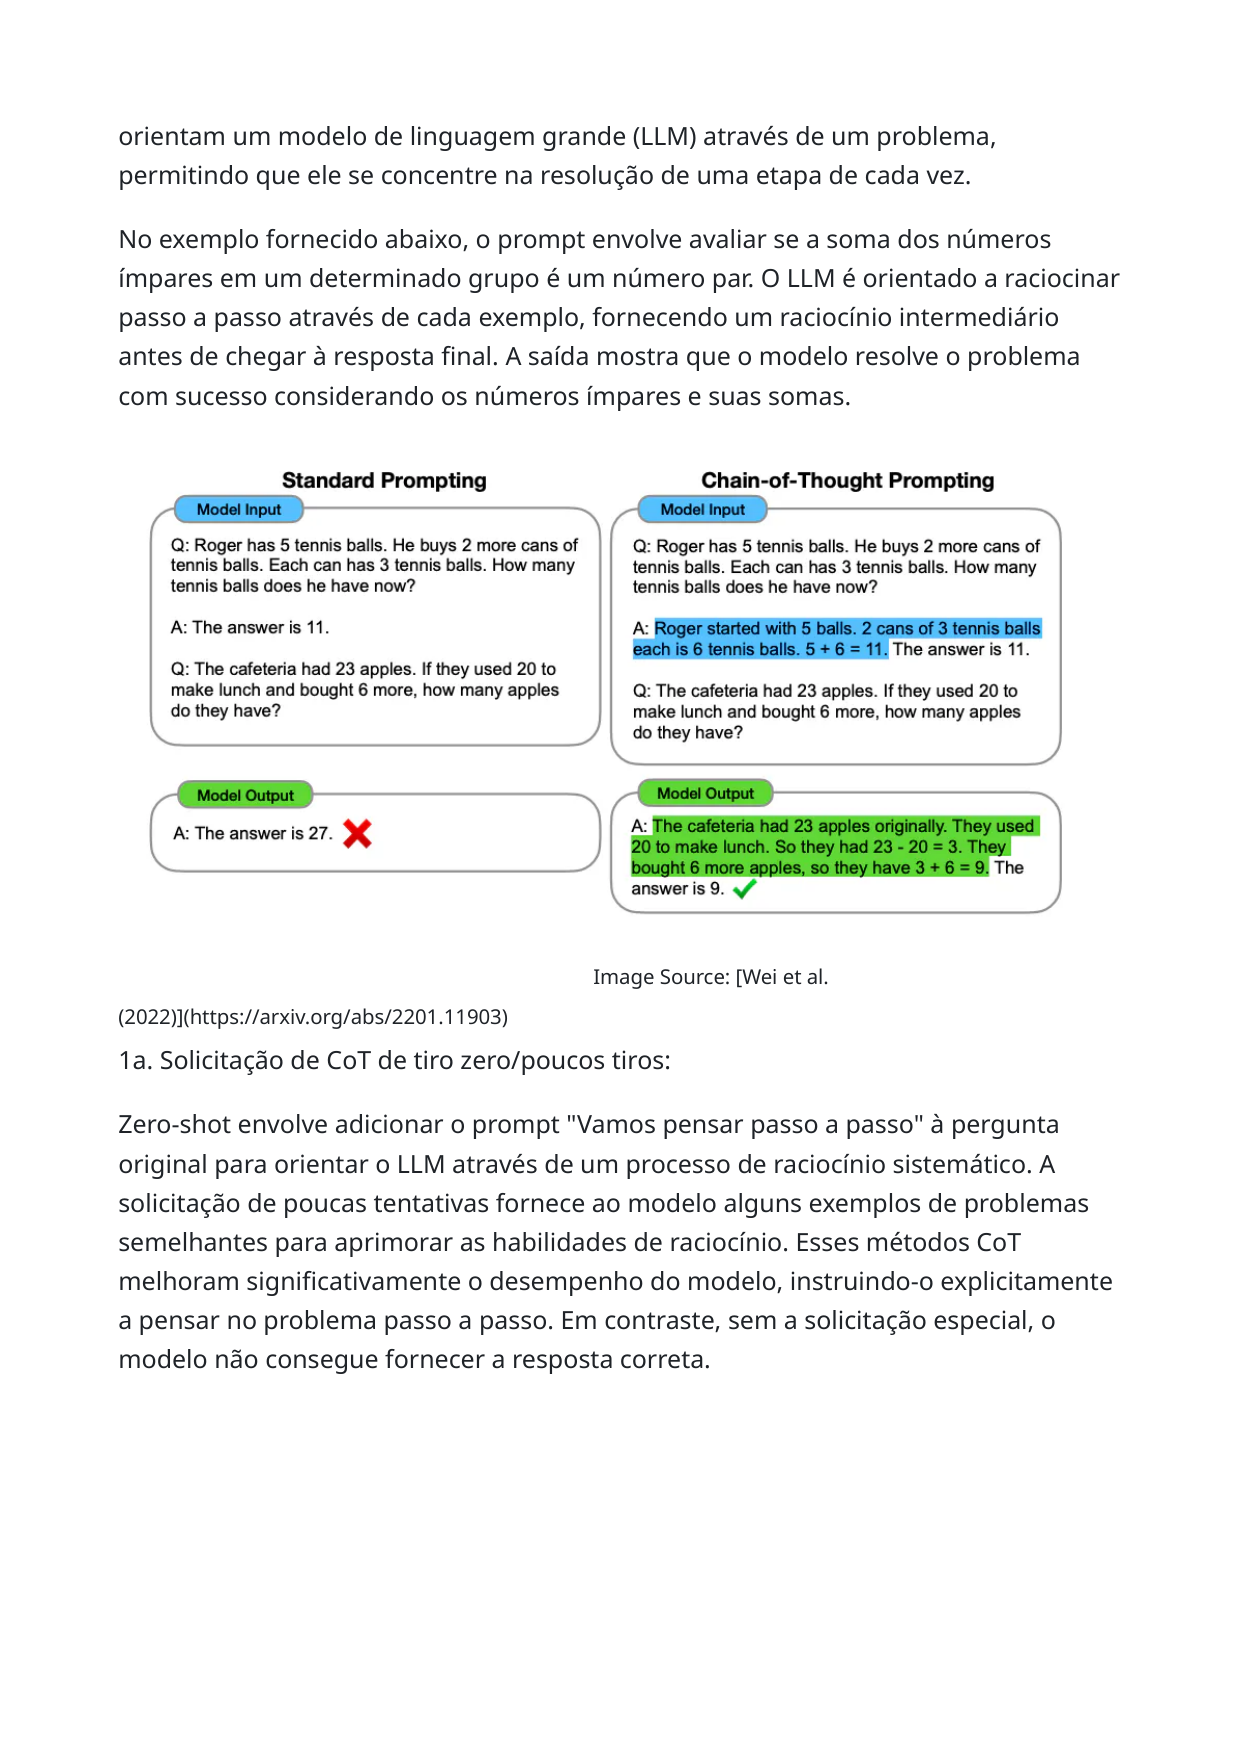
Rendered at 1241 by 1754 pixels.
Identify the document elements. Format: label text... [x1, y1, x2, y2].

text No exemplo fornecido abaixo, o prompt envolve avaliar se a soma dos números ímpares em um determinado grupo é um número par. O LLM é orientado a raciocinar passo a passo através de cada exemplo, fornecendo um raciocínio intermediário antes de chegar à resposta final. A saída mostra que o modelo resolve o problema com sucesso considerando os números ímpares e suas somas. [118, 221, 1122, 412]
text orientam um modelo de linguagem grande (LLM) através de um problema, permitindo que ele se concentre na resolução de uma etapa de cada vez. [118, 118, 1122, 191]
picture [118, 442, 1092, 934]
text Image Source: [Wei et al. (2022)](https://arxiv.org/abs/2201.11903) [118, 962, 1122, 1031]
text Zero-shot envolve adicionar o prompt "Vamos pensar passo a passo" à pergunta original para orientar o LLM através de um processo de raciocínio sistemático. A solicitação de poucas tentativas fornece ao modelo alguns exemplos de problemas semelhantes para aprimorar as habilidades de raciocínio. Esses métodos CoT melhoram significativamente o desempenho do modelo, instruindo-o explicitamente a pensar no problema passo a passo. Em contraste, sem a solicitação especial, o modelo não consegue fornecer a resposta correta. [118, 1107, 1122, 1376]
text 1a. Solicitação de CoT de tiro zero/poucos tiros: [118, 1043, 1122, 1077]
